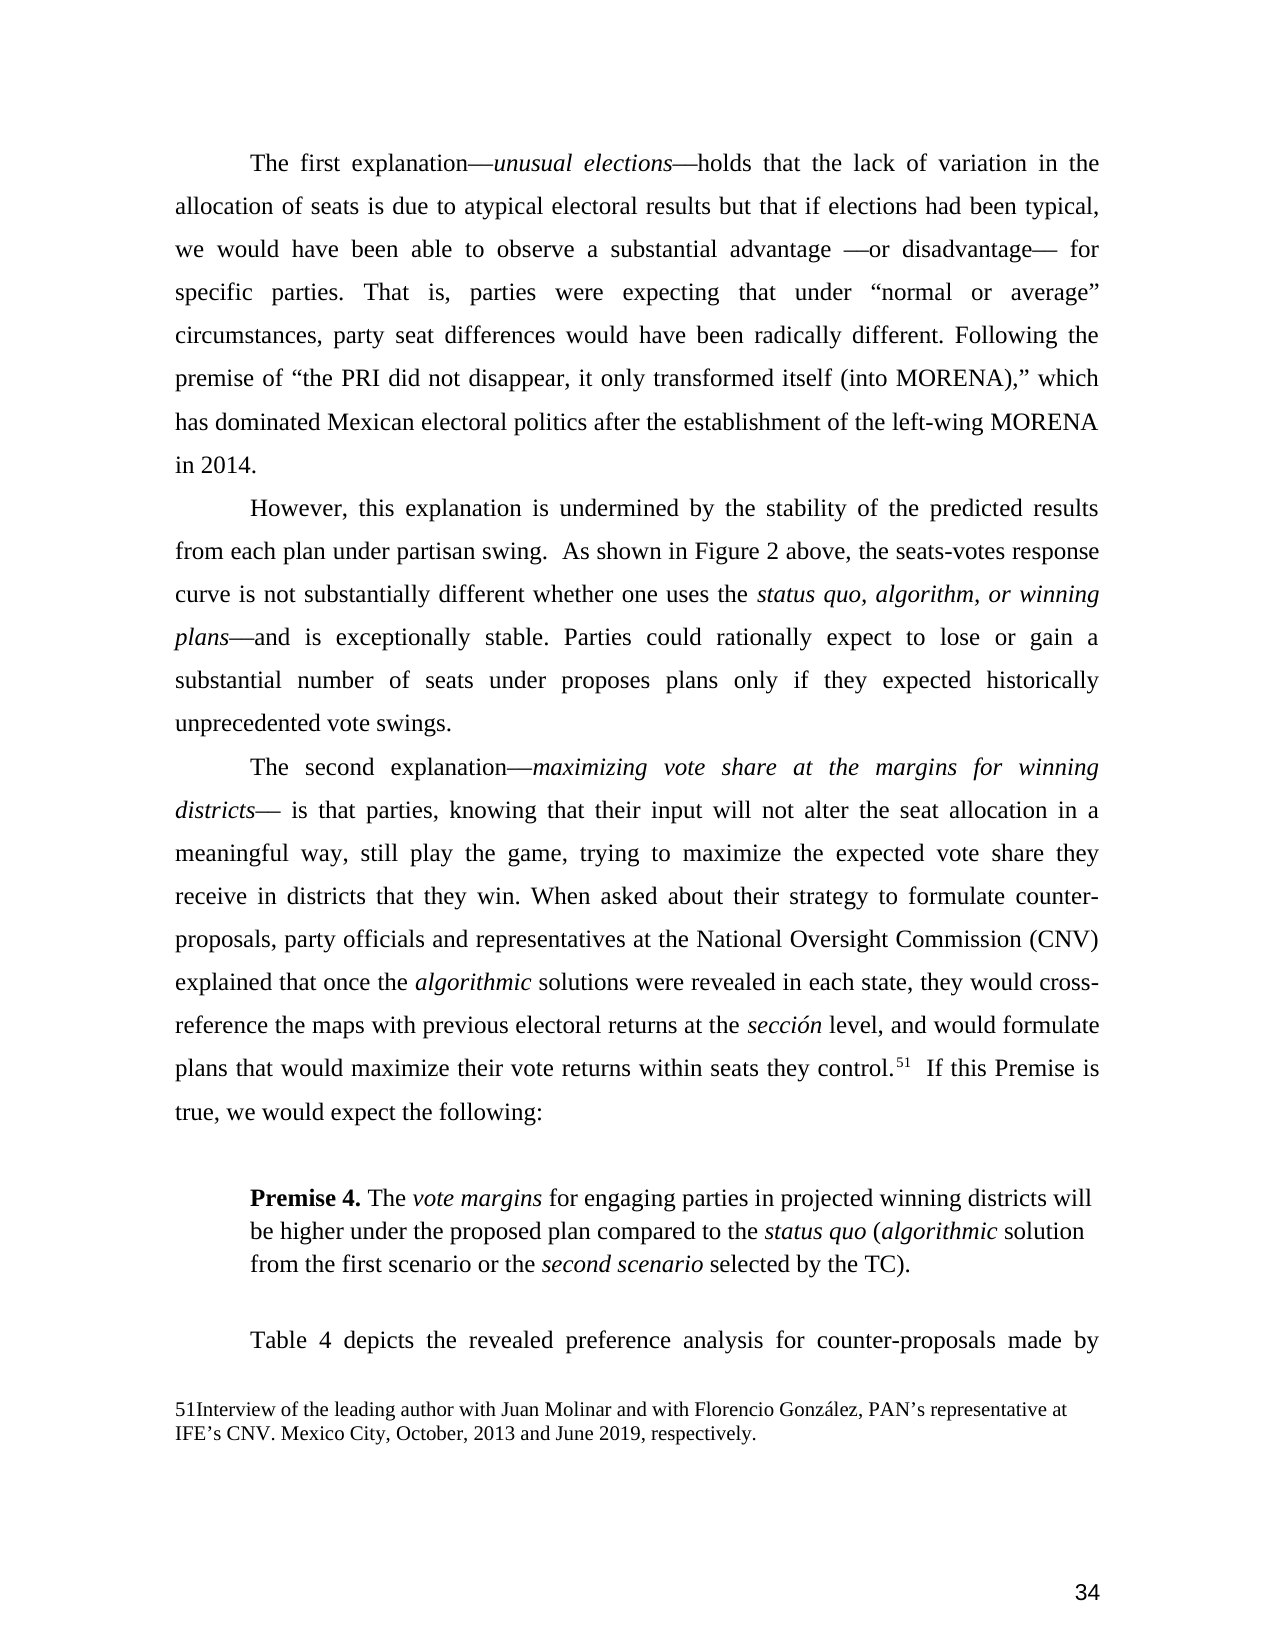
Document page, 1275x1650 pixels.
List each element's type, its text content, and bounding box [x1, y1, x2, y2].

text Premise 4. The vote margins for engaging parties in projected winning districts will be higher under the proposed plan compared to the status quo (algorithmic solution from the first scenario or the second scenario selected by the TC). [250, 1183, 1100, 1278]
text However, this explanation is undermined by the stability of the predicted results from each plan under partisan swing. As shown in Figure 2 above, the seats-votes response curve is not substantially different whether one uses the status quo, algorithm, or winning plans––and is exceptionally stable. Parties could rationally expect to lose or gain a substantial number of seats under proposes plans only if they expected historically unprecedented vote swings. [175, 493, 1100, 737]
text The second explanation––maximizing vote share at the margins for winning districts–– is that parties, knowing that their input will not alter the seat allocation in a meaningful way, still play the game, trying to maximize the expected vote share they receive in districts that they win. When asked about their strategy to formulate counter-proposals, party officials and representatives at the National Oversight Commission (CNV) explained that once the algorithmic solutions were revealed in each state, they would cross-reference the maps with previous electoral returns at the sección level, and would formulate plans that would maximize their vote returns within seats they control. If this Premise is true, we would expect the following: [175, 752, 1100, 1125]
text The first explanation––unusual elections––holds that the lack of variation in the allocation of seats is due to atypical electoral results but that if elections had been typical, we would have been able to observe a substantial advantage ––or disadvantage–– for specific parties. That is, parties were expecting that under “normal or average” circumstances, party seat differences would have been radically different. Following the premise of “the PRI did not disappear, it only transformed itself (into MORENA),” which has dominated Mexican electoral politics after the establishment of the left-wing MORENA in 2014. [175, 148, 1100, 478]
text Interview of the leading author with Juan Molinar and with Florencio González, PAN’s representative at IFE’s CNV. Mexico City, October, 2013 and June 2019, respectively. [175, 1397, 1100, 1445]
text Table 4 depicts the revealed preference analysis for counter-proposals made by [175, 1325, 1100, 1354]
